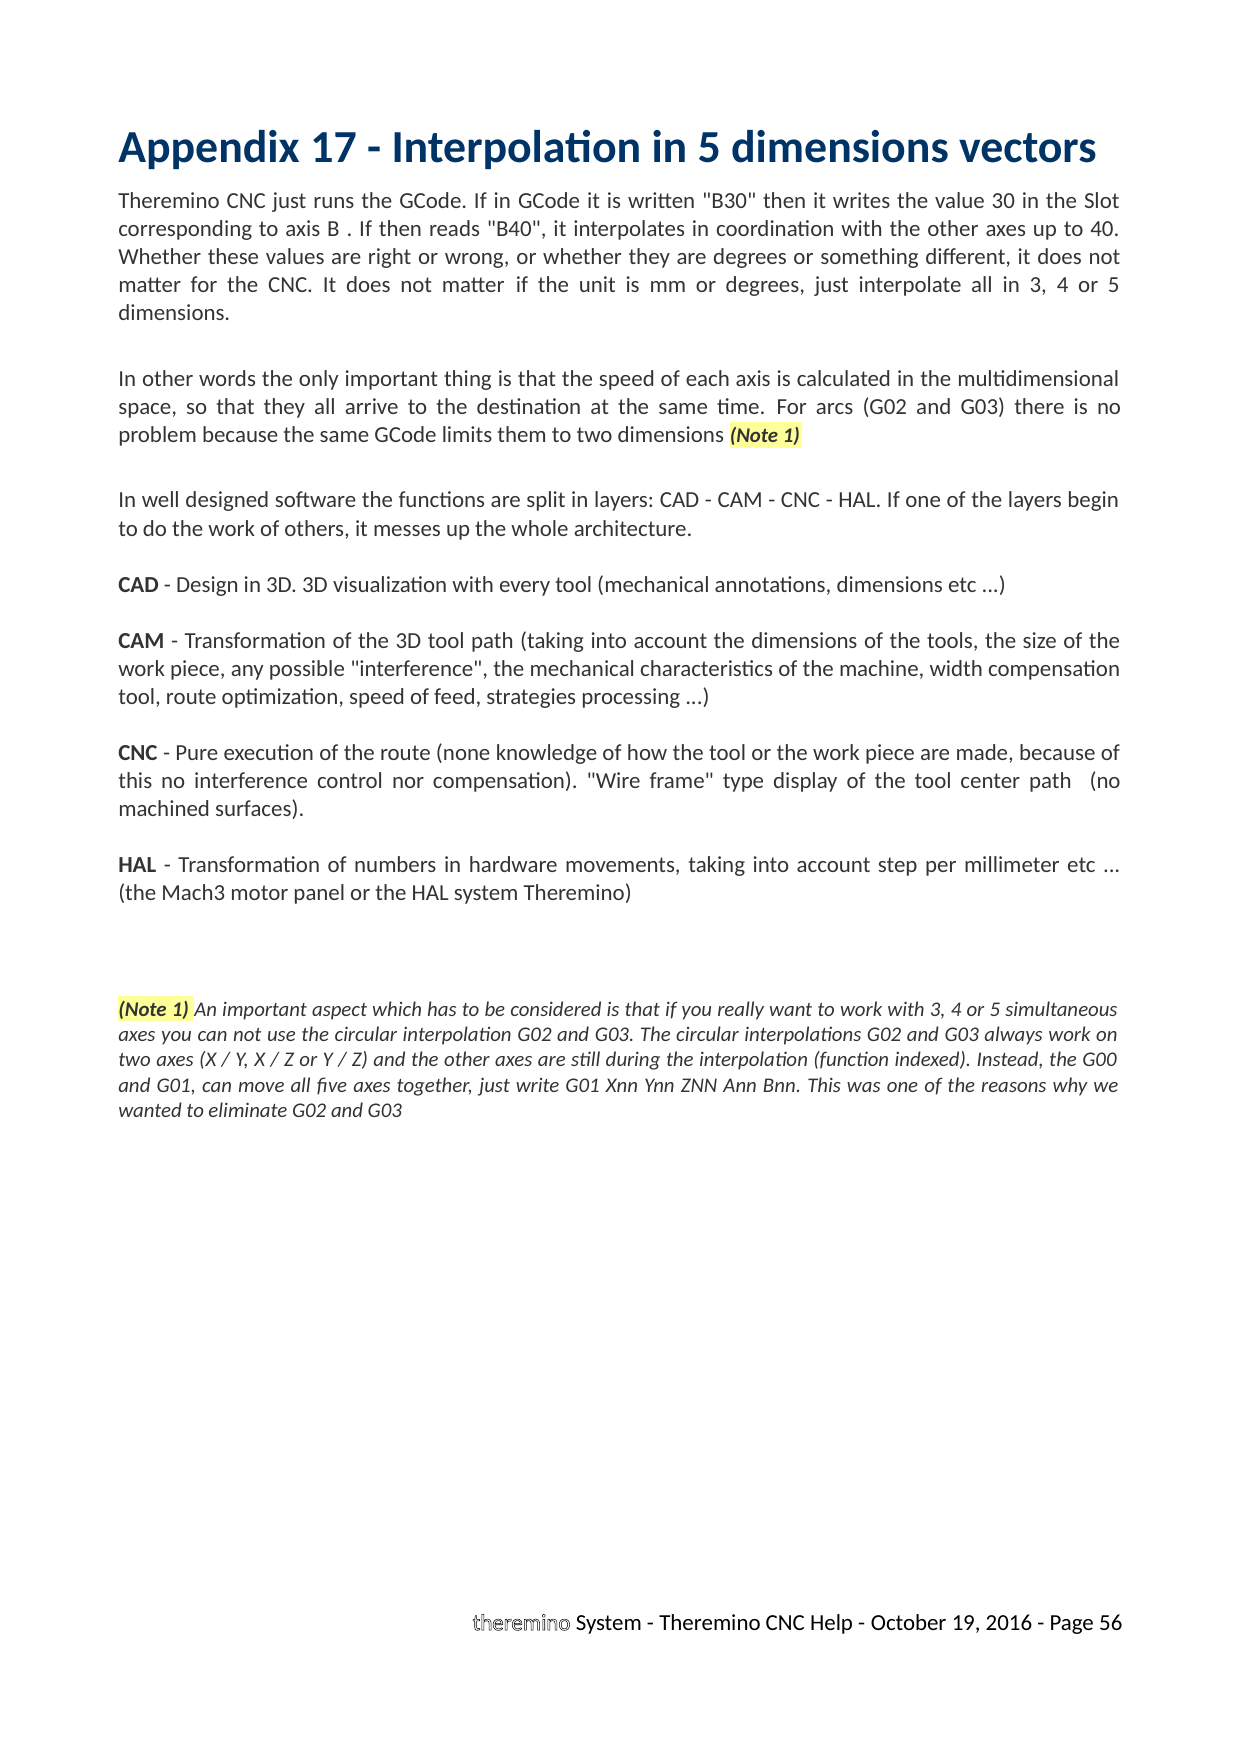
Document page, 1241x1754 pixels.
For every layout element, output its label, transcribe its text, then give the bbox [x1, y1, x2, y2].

text (Note 1) An important aspect which has to be considered is that if you really want to work with 3, 4 or 5 simultaneous axes you can not use the circular interpolation G02 and G03. The circular interpolations G02 and G03 always work on two axes (X / Y, X / Z or Y / Z) and the other axes are still during the interpolation (function indexed). Instead, the G00 and G01, can move all five axes together, just write G01 Xnn Ynn ZNN Ann Bnn. This was one of the reasons why we wanted to eliminate G02 and G03 [118, 996, 1122, 1123]
text CNC - Pure execution of the route (none knowledge of how the tool or the work piece are made, because of this no interference control nor compensation). "Wire frame" type display of the tool center path (no machined surfaces). [118, 738, 1122, 822]
text In other words the only important thing is that the speed of each axis is calculated in the multidimensional space, so that they all arrive to the destination at the same time. For arcs (G02 and G03) there is no problem because the same GCode limits them to two dimensions (Note 1) [118, 364, 1122, 448]
text Theremino CNC just runs the GCode. If in GCode it is written "B30" then it writes the value 30 in the Slot corresponding to axis B . If then reads "B40", it interpolates in coordination with the other axes up to 40. Whether these values are right or wrong, or whether they are degrees or something different, it does not matter for the CNC. It does not matter if the unit is mm or degrees, just interpolate all in 3, 4 or 5 dimensions. [118, 186, 1122, 327]
text CAD - Design in 3D. 3D visualization with every tool (mechanical annotations, dimensions etc ...) [118, 570, 1122, 598]
subtitle Appendix 17 - Interpolation in 5 dimensions vectors [118, 118, 1122, 174]
text CAM - Transformation of the 3D tool path (taking into account the dimensions of the tools, the size of the work piece, any possible "interference", the mechanical characteristics of the machine, width compensation tool, route optimization, speed of feed, strategies processing ...) [118, 626, 1122, 710]
text In well designed software the functions are split in layers: CAD - CAM - CNC - HAL. If one of the layers begin to do the work of others, it messes up the whole architecture. [118, 486, 1122, 542]
text HAL - Transformation of numbers in hardware movements, taking into account step per millimeter etc ... (the Mach3 motor panel or the HAL system Theremino) [118, 850, 1122, 906]
